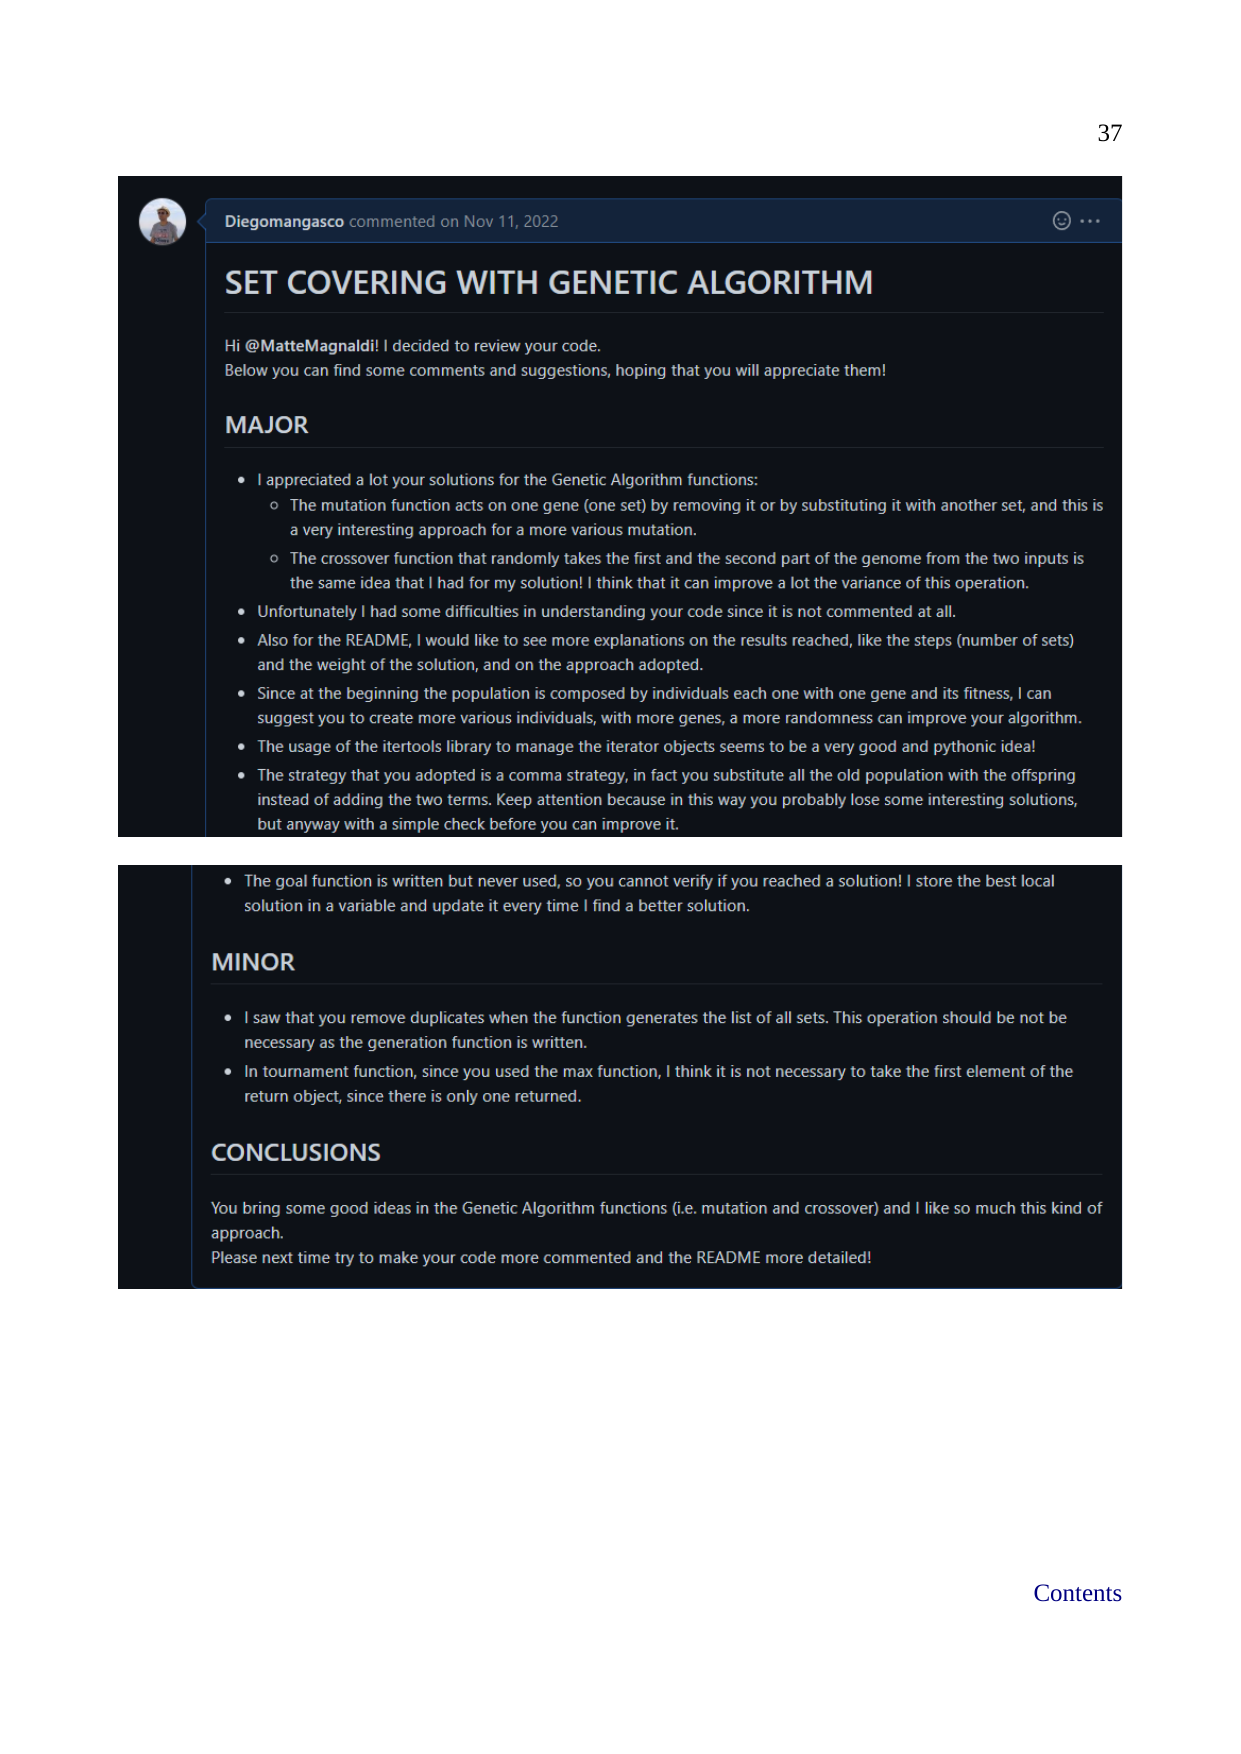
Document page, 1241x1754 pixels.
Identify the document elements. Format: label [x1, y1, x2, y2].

picture [118, 176, 1123, 837]
picture [118, 865, 1123, 1289]
